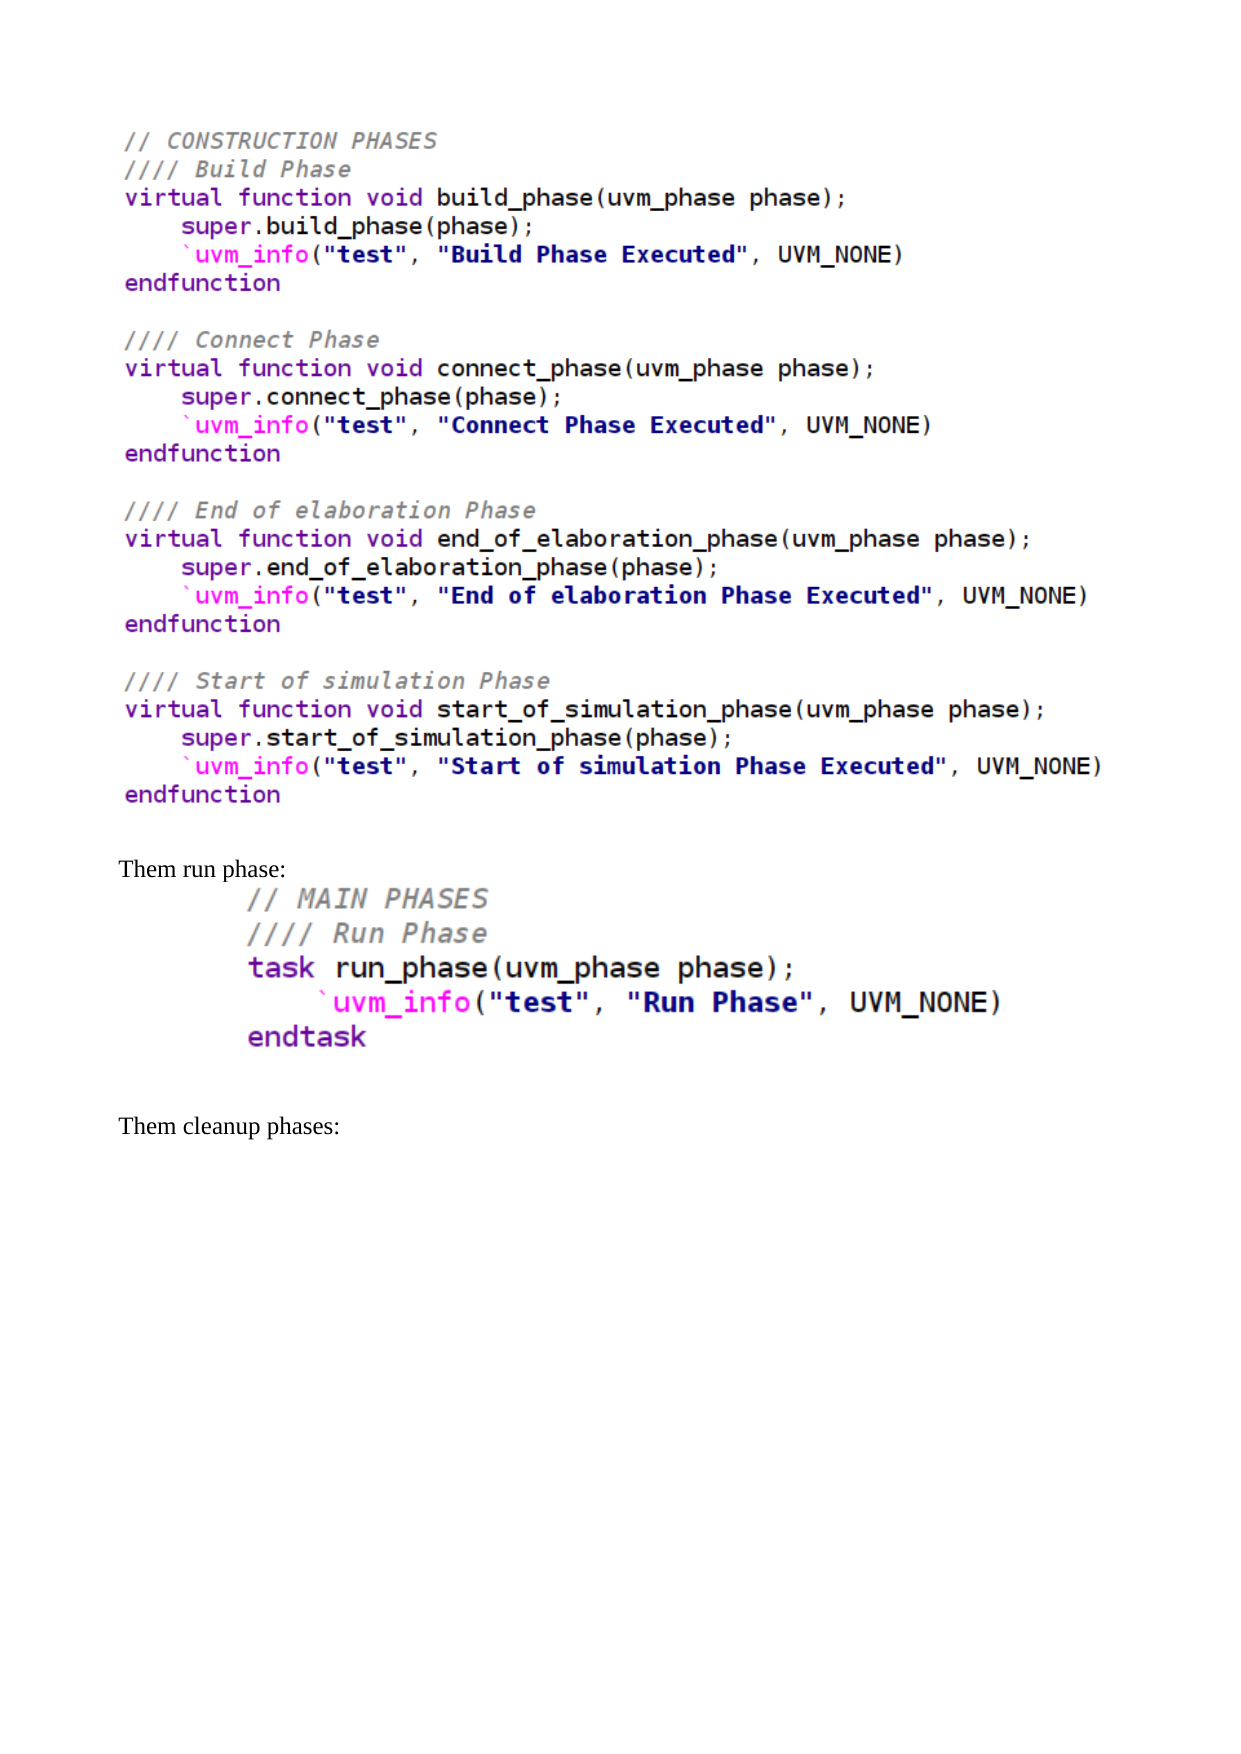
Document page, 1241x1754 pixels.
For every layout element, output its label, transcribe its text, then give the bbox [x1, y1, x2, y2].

picture [217, 882, 1024, 1083]
text Them run phase: [118, 826, 1122, 883]
text Them cleanup phases: [118, 1111, 1122, 1140]
picture [118, 118, 1123, 826]
